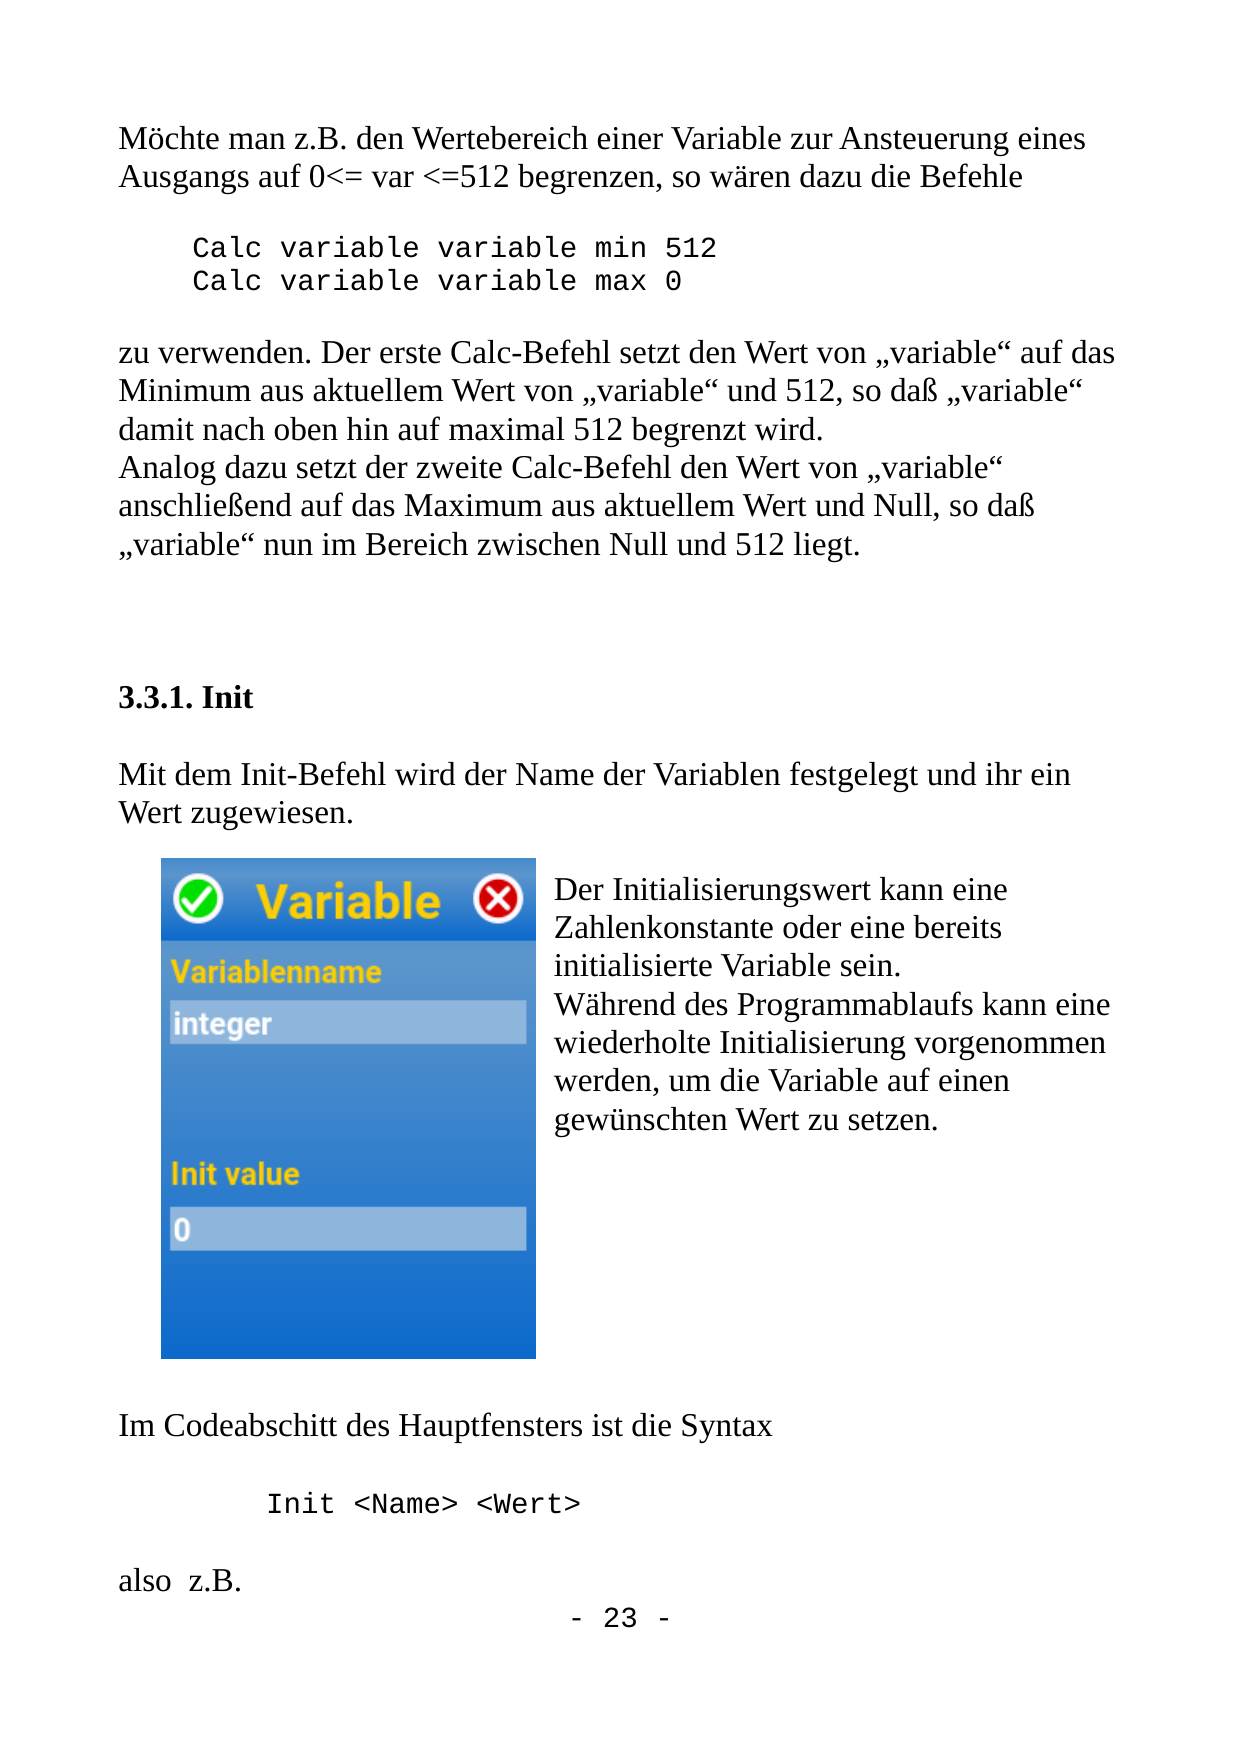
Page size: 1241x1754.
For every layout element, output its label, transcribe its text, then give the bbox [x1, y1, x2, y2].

text Im Codeabschitt des Hauptfensters ist die Syntax [118, 1406, 1122, 1444]
picture [161, 858, 536, 1359]
text [118, 984, 161, 1137]
text Möchte man z.B. den Wertebereich einer Variable zur Ansteuerung eines Ausgangs auf 0<= var <=512 begrenzen, so wären dazu die Befehle [118, 118, 1122, 195]
text zu verwenden. Der erste Calc-Befehl setzt den Wert von „variable“ auf das Minimum aus aktuellem Wert von „variable“ und 512, so daß „variable“ damit nach oben hin auf maximal 512 begrenzt wird. [118, 332, 1122, 447]
text Calc variable variable min 512 [118, 233, 1122, 266]
text Analog dazu setzt der zweite Calc-Befehl den Wert von „variable“ anschließend auf das Maximum aus aktuellem Wert und Null, so daß „variable“ nun im Bereich zwischen Null und 512 liegt. [118, 447, 1122, 562]
text Der Initialisierungswert kann eine Zahlenkonstante oder eine bereits initialisierte Variable sein. [536, 869, 1122, 984]
text Calc variable variable max 0 [118, 266, 1122, 299]
text Während des Programmablaufs kann eine wiederholte Initialisierung vorgenommen werden, um die Variable auf einen gewünschten Wert zu setzen. [536, 984, 1122, 1137]
text Init <Name> <Wert> [118, 1482, 1122, 1522]
text Mit dem Init-Befehl wird der Name der Variablen festgelegt und ihr ein Wert zugewiesen. [118, 754, 1122, 831]
text [118, 869, 161, 984]
text 3.3.1. Init [118, 677, 1122, 716]
text also z.B. [118, 1560, 1122, 1599]
